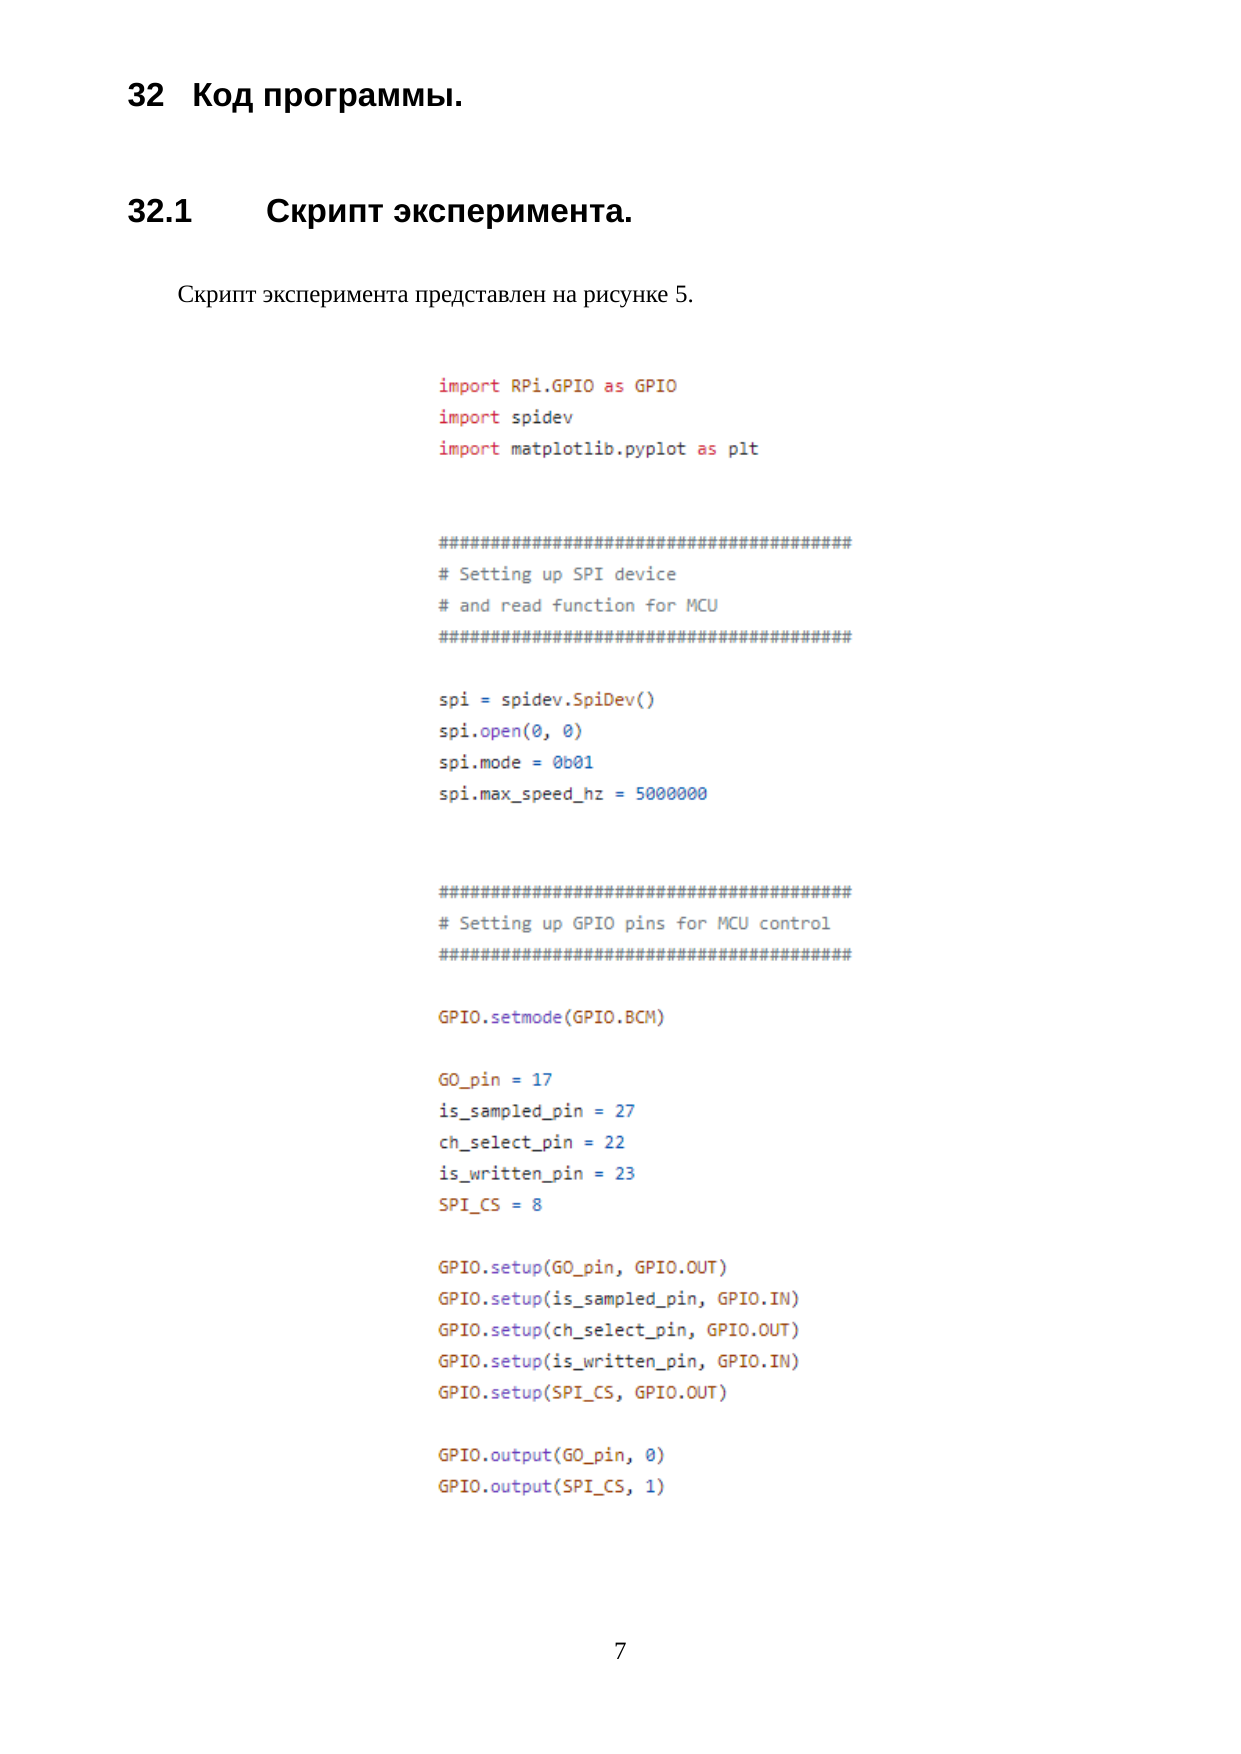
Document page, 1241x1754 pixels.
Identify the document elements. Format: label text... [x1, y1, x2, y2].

text Скрипт эксперимента представлен на рисунке 5. [118, 279, 1122, 307]
table_cell [118, 879, 1122, 1527]
table_header [118, 365, 1122, 878]
subtitle Код программы. [118, 75, 1122, 113]
subtitle Скрипт эксперимента. [118, 192, 1122, 230]
